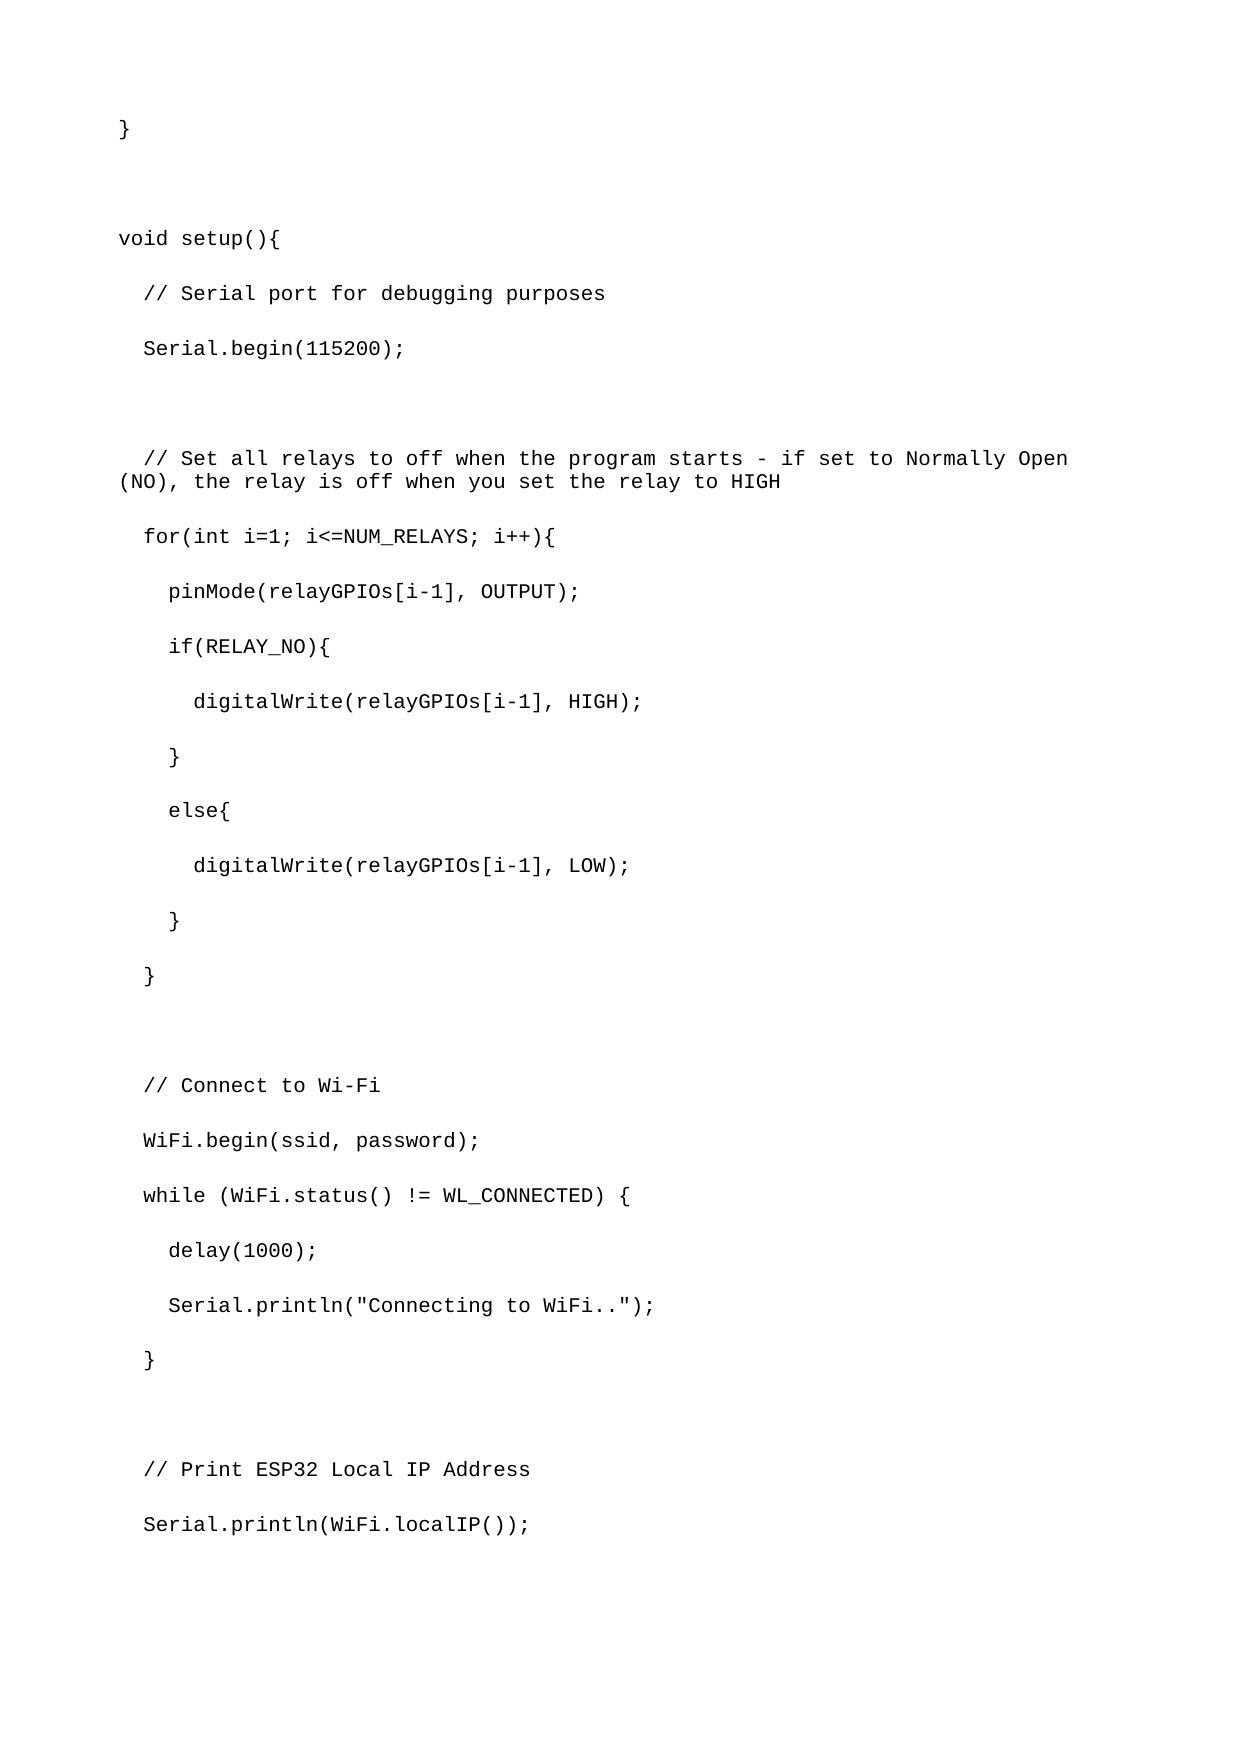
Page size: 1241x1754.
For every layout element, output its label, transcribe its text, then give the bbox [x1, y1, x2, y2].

text // Set all relays to off when the program starts - if set to Normally Open (NO), the relay is off when you set the relay to HIGH [118, 447, 1122, 495]
text WiFi.begin(ssid, password); [118, 1130, 1122, 1153]
text digitalWrite(relayGPIOs[i-1], HIGH); [118, 691, 1122, 714]
text Serial.println("Connecting to WiFi.."); [118, 1294, 1122, 1318]
text digitalWrite(relayGPIOs[i-1], LOW); [118, 855, 1122, 879]
text void setup(){ [118, 228, 1122, 252]
text Serial.begin(115200); [118, 338, 1122, 361]
text // Serial port for debugging purposes [118, 283, 1122, 306]
text delay(1000); [118, 1240, 1122, 1263]
text if(RELAY_NO){ [118, 636, 1122, 659]
text for(int i=1; i<=NUM_RELAYS; i++){ [118, 526, 1122, 550]
text // Print ESP32 Local IP Address [118, 1459, 1122, 1483]
text } [118, 746, 1122, 769]
text pinMode(relayGPIOs[i-1], OUTPUT); [118, 581, 1122, 604]
text } [118, 965, 1122, 989]
text } [118, 1349, 1122, 1373]
text while (WiFi.status() != WL_CONNECTED) { [118, 1185, 1122, 1208]
text // Connect to Wi-Fi [118, 1075, 1122, 1099]
text } [118, 118, 1122, 142]
text else{ [118, 801, 1122, 824]
text } [118, 910, 1122, 934]
text Serial.println(WiFi.localIP()); [118, 1514, 1122, 1538]
